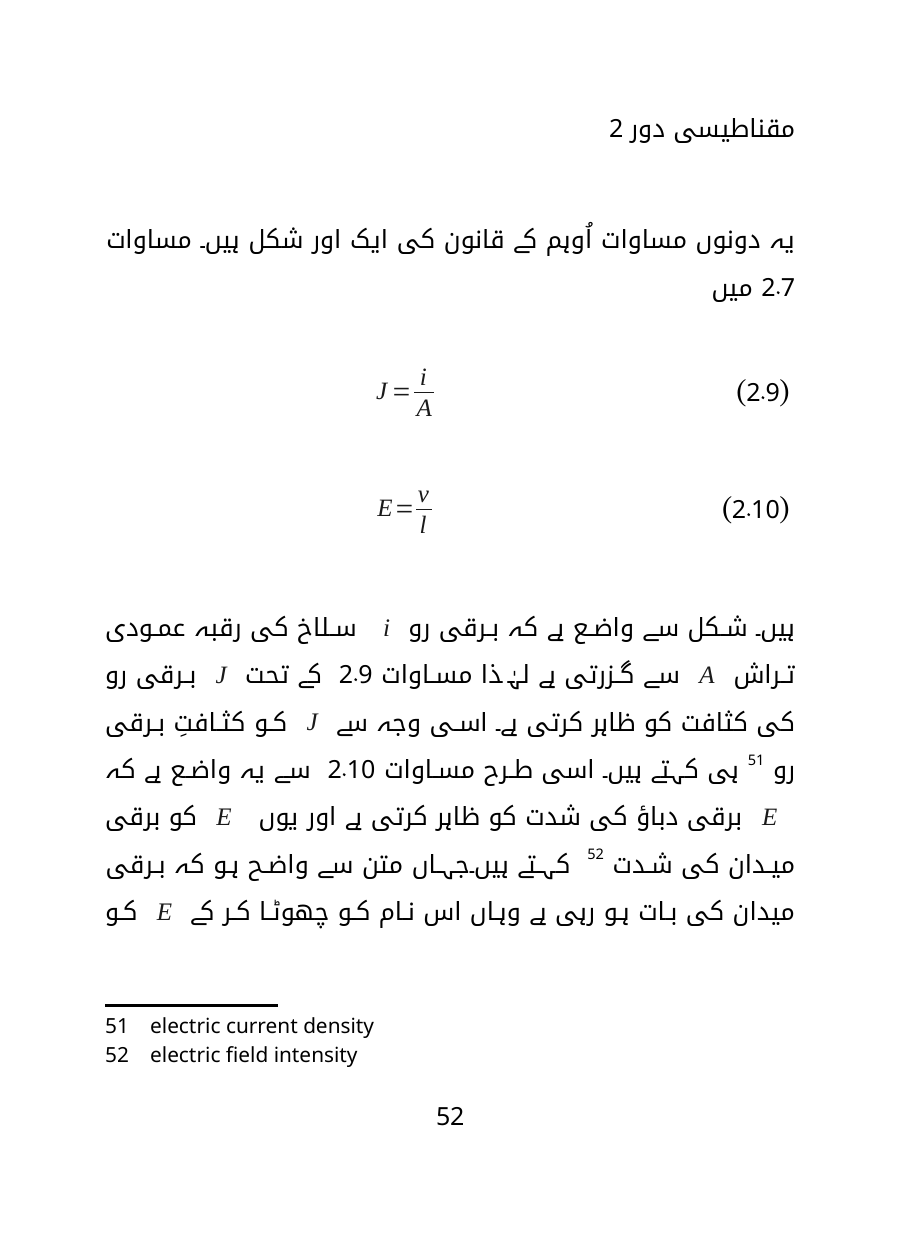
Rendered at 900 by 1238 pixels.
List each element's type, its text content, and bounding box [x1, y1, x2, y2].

table_header [105, 475, 696, 557]
text electric field intensity [105, 1040, 795, 1068]
table_header [105, 358, 696, 441]
text electric current density [105, 1012, 795, 1040]
table_header (2.10) [696, 475, 795, 557]
text یہ دونوں مساوات اُوہم کے قانون کی ایک اور شکل ہیں۔ مساوات 2.7 میں [105, 216, 795, 311]
table_header (2.9) [696, 358, 795, 441]
text ہیں۔ شکل سے واضع ہے کہ برقی رو سلاخ کی رقبہ عمودی تراشسے گزرتی ہے لہٰذا مساوات 2.9 کے تحتبرقی رو کی کثافت کو ظاہر کرتی ہے۔ اسی وجہ سےکو کثافتِ برقی رو ہی کہتے ہیں۔ اسی طرح مساوات 2.10 سے یہ واضع ہے کہبرقی دباؤ کی شدت کو ظاہر کرتی ہے اور یوں کو برقی میدان کی شدت کہتے ہیں۔جہاں متن سے واضح ہو کہ برقی میدان کی بات ہو رہی ہے وہاں اس نام کو چھوٹا کر کےکو میدانی شدت سے پکارا جاتا ہے۔برقی میدان سے مُراد کسی چارج کے اِردگرد وہ جگہ ہے جس میں اس چارج کا اثر محسوس کیا جاتا ہے۔ [105, 604, 795, 936]
